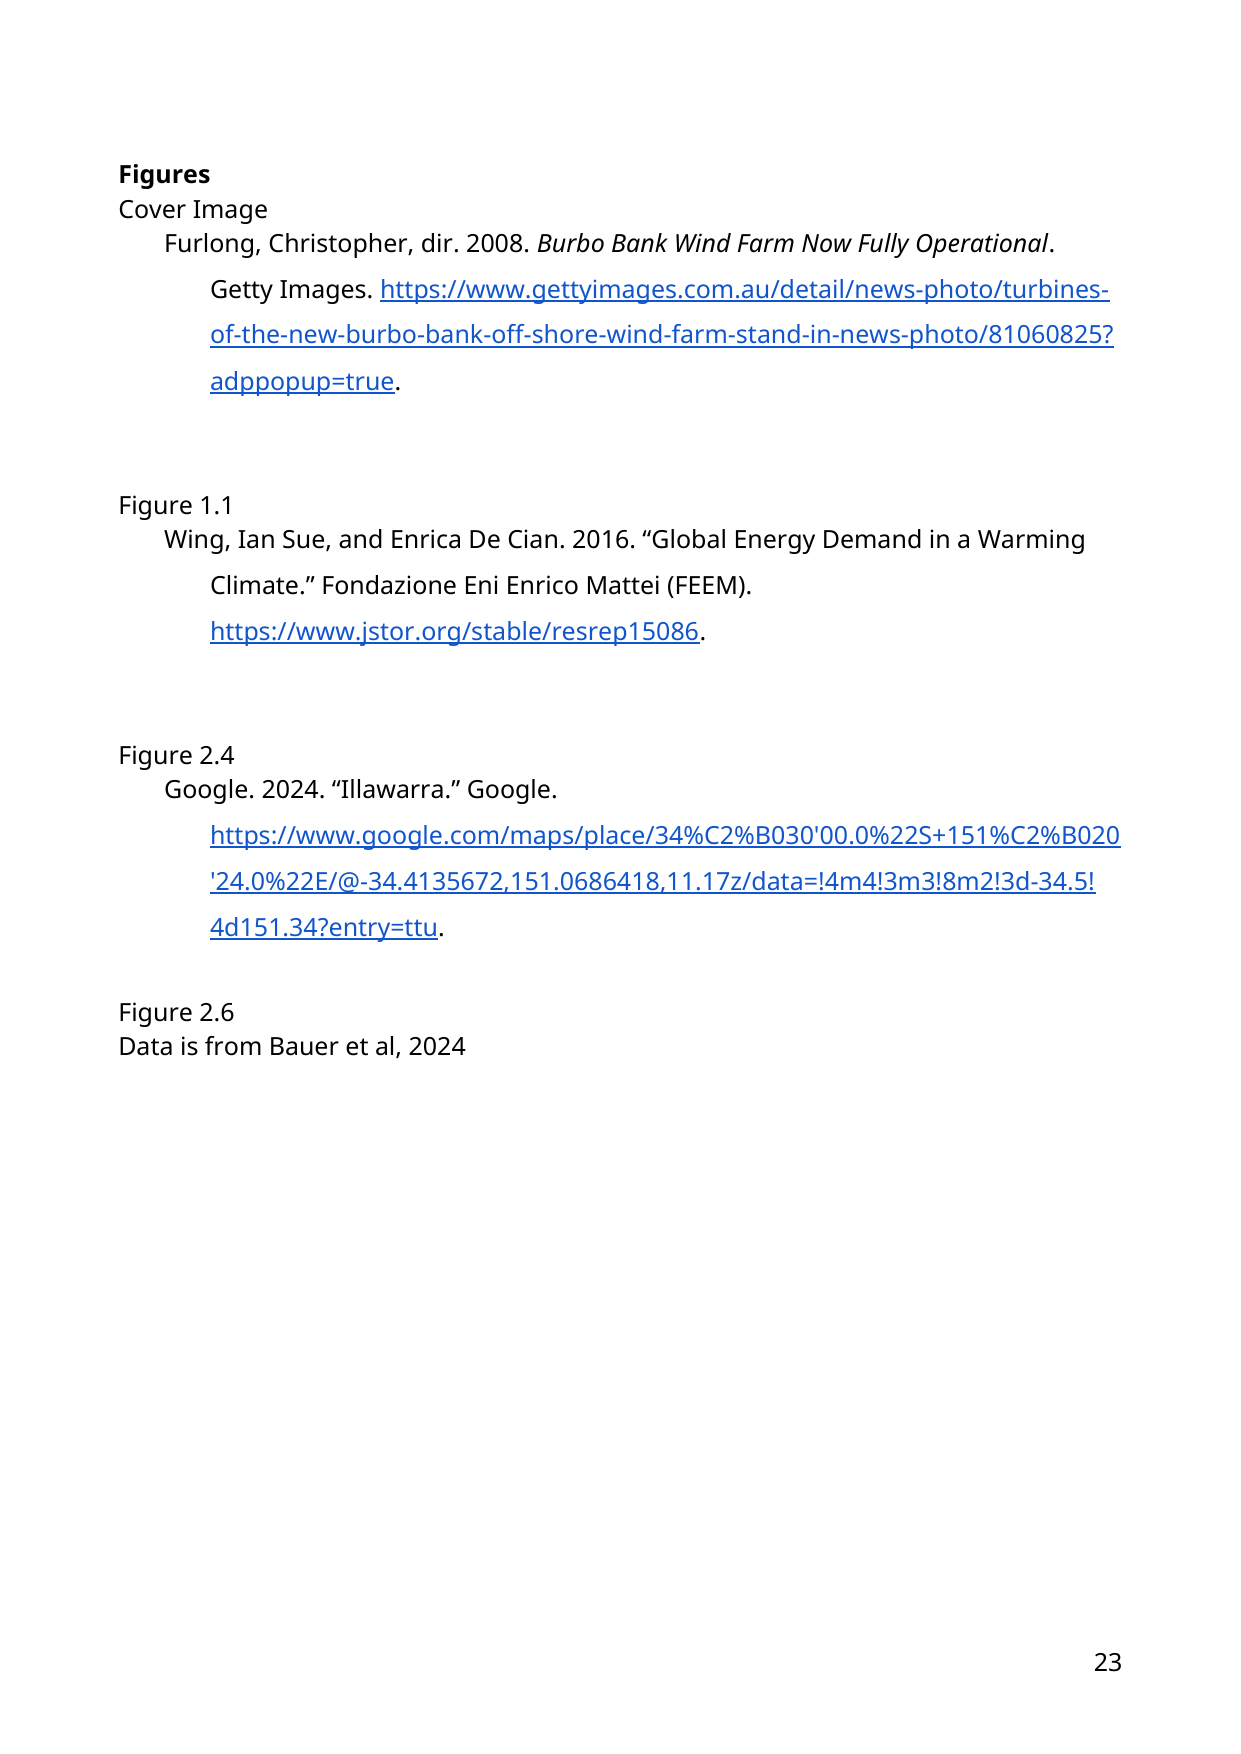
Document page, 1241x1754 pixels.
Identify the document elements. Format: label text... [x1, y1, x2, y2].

subtitle Figure 2.6 [118, 994, 1122, 1029]
text Wing, Ian Sue, and Enrica De Cian. 2016. “Global Energy Demand in a Warming Climate.” Fondazione Eni Enrico Mattei (FEEM). https://www.jstor.org/stable/resrep15086. [164, 521, 1122, 647]
subtitle Figure 1.1 [118, 487, 1122, 521]
subtitle Figure 2.4 [118, 738, 1122, 772]
text Data is from Bauer et al, 2024 [118, 1029, 1122, 1063]
text Google. 2024. “Illawarra.” Google. https://www.google.com/maps/place/34%C2%B030'00.0%22S+151%C2%B020'24.0%22E/@-34.4135672,151.0686418,11.17z/data=!4m4!3m3!8m2!3d-34.5!4d151.34?entry=ttu. [164, 772, 1122, 943]
subtitle Cover Image [118, 191, 1122, 225]
text Furlong, Christopher, dir. 2008. Burbo Bank Wind Farm Now Fully Operational. Getty Images. https://www.gettyimages.com.au/detail/news-photo/turbines-of-the-new-burbo-bank-off-shore-wind-farm-stand-in-news-photo/81060825?adppopup=true. [164, 225, 1122, 397]
subtitle Figures [118, 157, 1122, 191]
